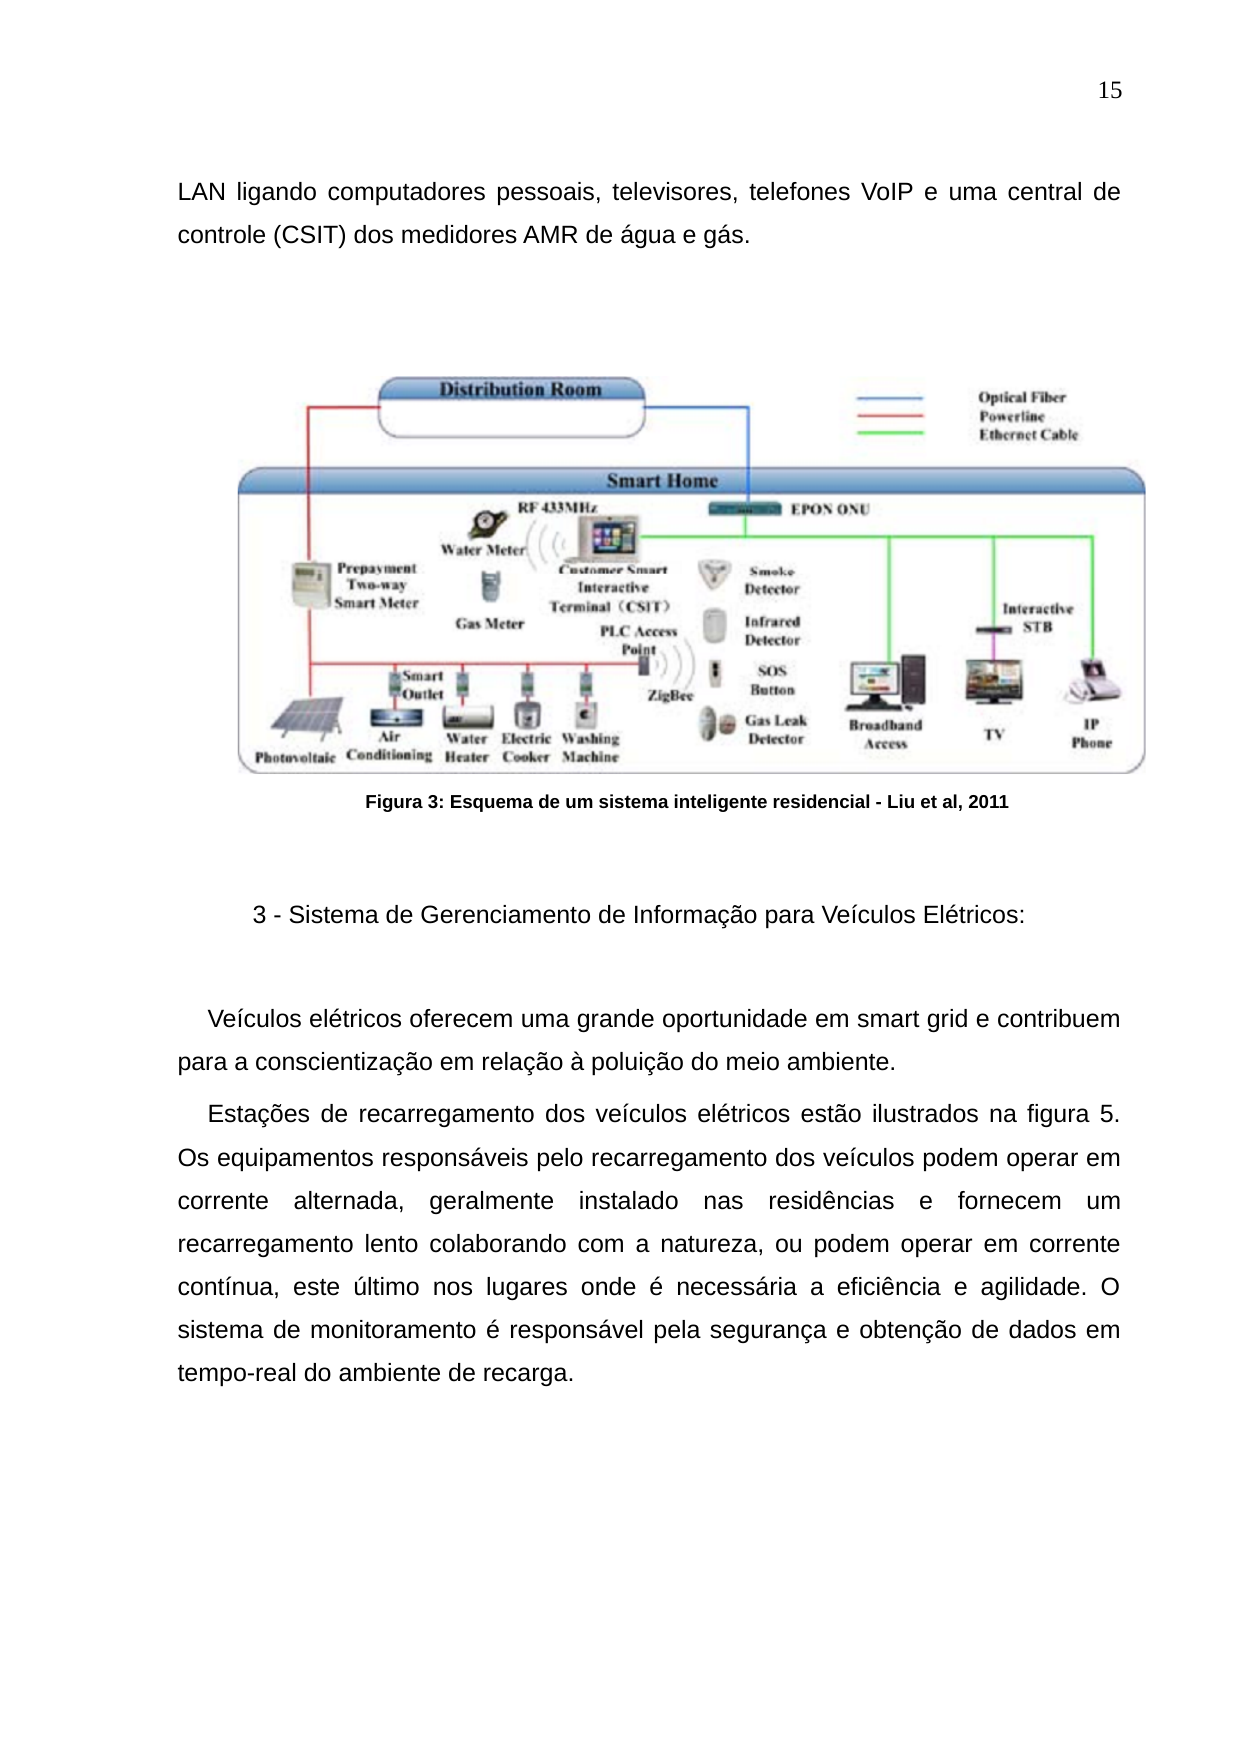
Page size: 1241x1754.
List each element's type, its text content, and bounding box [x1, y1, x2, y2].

text Estações de recarregamento dos veículos elétricos estão ilustrados na figura 5. Os equipamentos responsáveis pelo recarregamento dos veículos podem operar em corrente alternada, geralmente instalado nas residências e fornecem um recarregamento lento colaborando com a natureza, ou podem operar em corrente contínua, este último nos lugares onde é necessária a eficiência e agilidade. O sistema de monitoramento é responsável pela segurança e obtenção de dados em tempo-real do ambiente de recarga. [177, 1099, 1122, 1387]
text Veículos elétricos oferecem uma grande oportunidade em smart grid e contribuem para a conscientização em relação à poluição do meio ambiente. [177, 1004, 1122, 1076]
picture [214, 376, 1160, 792]
text LAN ligando computadores pessoais, televisores, telefones VoIP e uma central de controle (CSIT) dos medidores AMR de água e gás. [177, 177, 1122, 249]
list Figura 3: Esquema de um sistema inteligente residencial - Liu et al, 2011 [215, 792, 1159, 813]
list 3 - Sistema de Gerenciamento de Informação para Veículos Elétricos: [215, 900, 1122, 929]
